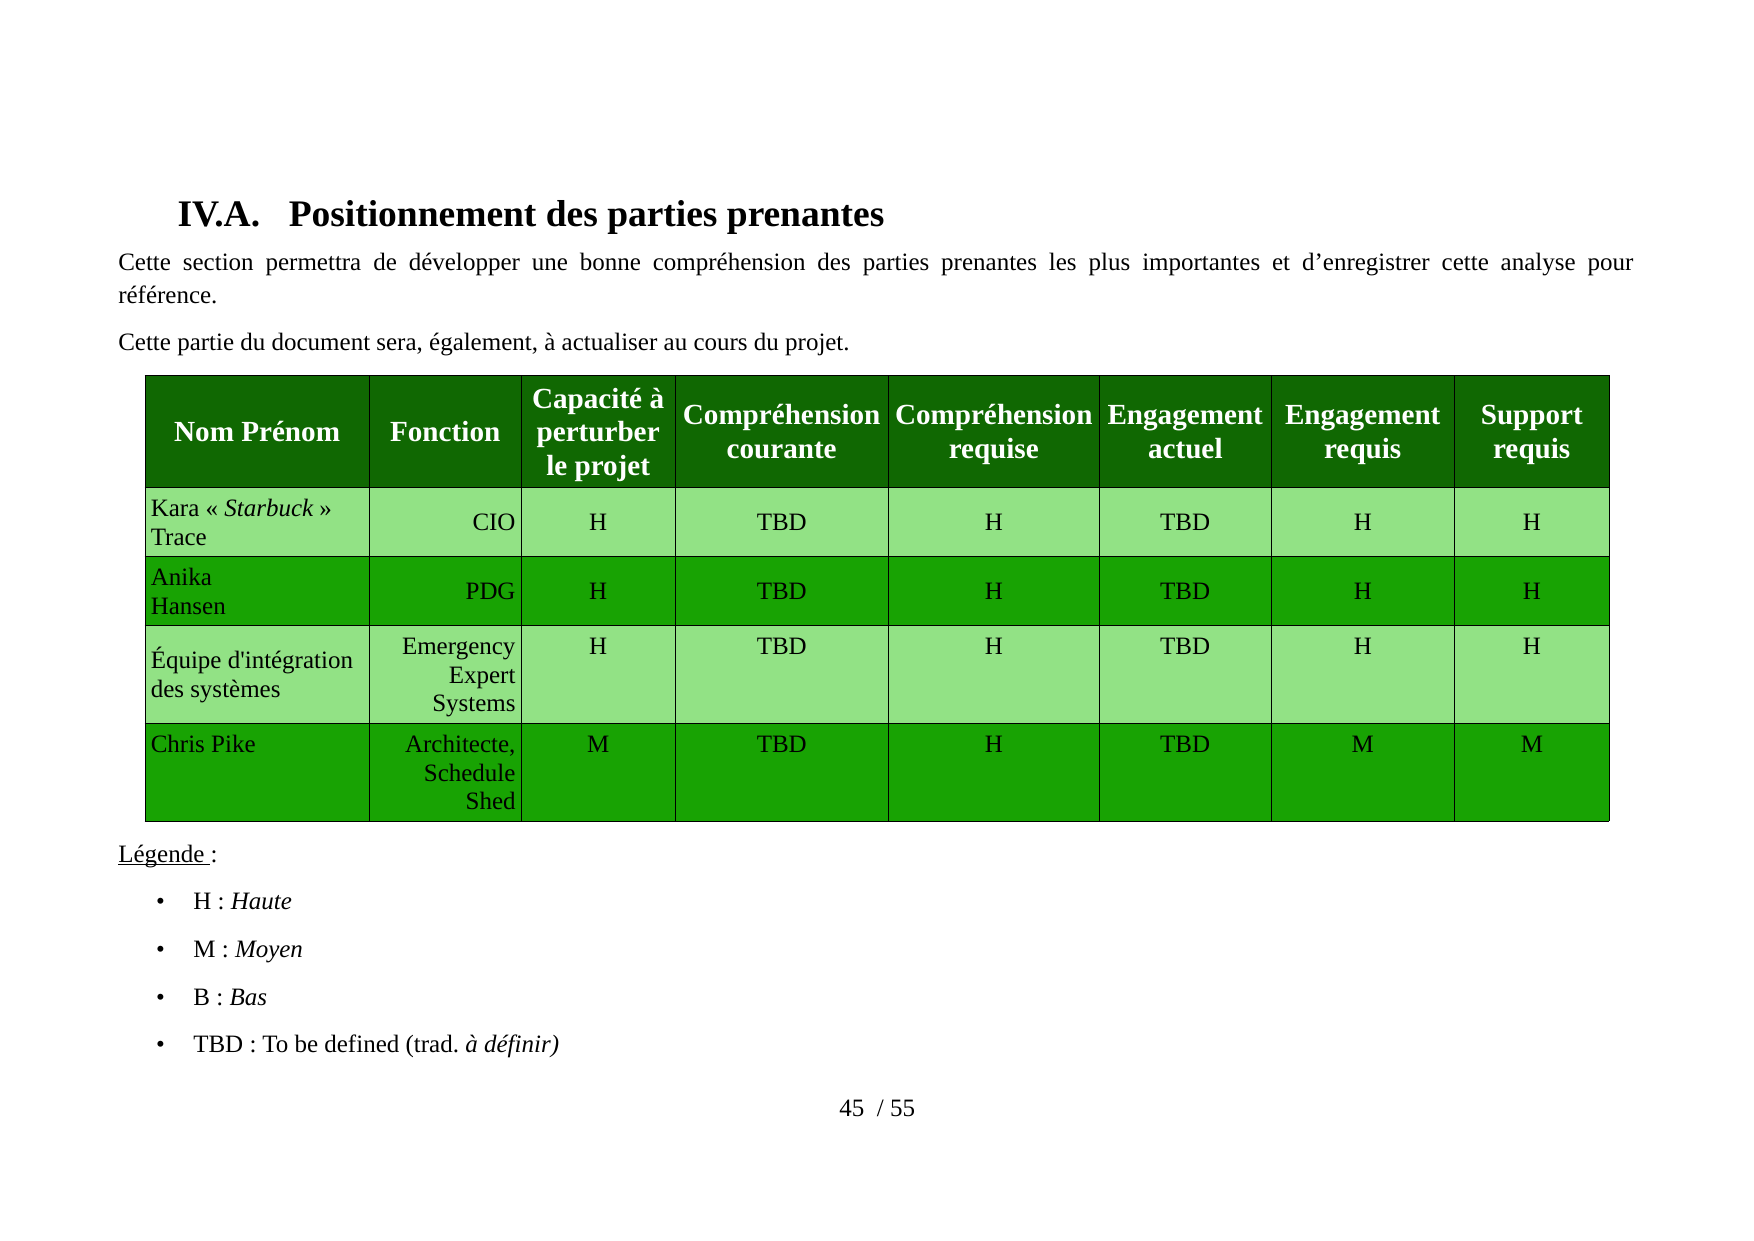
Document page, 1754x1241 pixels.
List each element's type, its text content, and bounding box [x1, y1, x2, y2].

table_header Support requis [1455, 376, 1609, 487]
list B : Bas [156, 982, 1636, 1010]
table_cell H [1272, 488, 1454, 556]
table_cell TBD [1100, 488, 1271, 556]
table_header Engagement requis [1272, 376, 1454, 487]
table_cell TBD [676, 724, 888, 821]
table_cell H [889, 557, 1099, 625]
table_cell H [1455, 626, 1609, 723]
text Cette partie du document sera, également, à actualiser au cours du projet. [118, 327, 1636, 356]
text Légende : [118, 839, 1636, 867]
table_cell PDG [370, 557, 521, 625]
table_cell CIO [370, 488, 521, 556]
table_cell Emergency Expert Systems [370, 626, 521, 723]
table_cell Anika Hansen [146, 557, 369, 625]
table_cell TBD [676, 557, 888, 625]
table_cell H [889, 724, 1099, 821]
table_header Nom Prénom [146, 376, 369, 487]
table_cell H [1272, 557, 1454, 625]
table_cell H [522, 626, 675, 723]
table_cell Équipe d'intégration des systèmes [146, 626, 369, 723]
list M : Moyen [156, 934, 1636, 963]
table_header Compréhension courante [676, 376, 888, 487]
table_cell M [522, 724, 675, 821]
table_cell Chris Pike [146, 724, 369, 821]
table_header Capacité à perturber le projet [522, 376, 675, 487]
table_cell H [522, 557, 675, 625]
table_header Engagement actuel [1100, 376, 1271, 487]
subtitle Positionnement des parties prenantes [118, 191, 1636, 234]
table_cell M [1272, 724, 1454, 821]
table_cell H [1455, 488, 1609, 556]
text Cette section permettra de développer une bonne compréhension des parties prenantes les plus importantes et d’enregistrer cette analyse pour référence. [118, 247, 1636, 308]
list H : Haute [156, 886, 1636, 915]
table_header Compréhension requise [889, 376, 1099, 487]
table_cell H [1455, 557, 1609, 625]
table_cell Kara « Starbuck » Trace [146, 488, 369, 556]
table_cell TBD [1100, 626, 1271, 723]
table_cell TBD [1100, 724, 1271, 821]
table_cell M [1455, 724, 1609, 821]
table_cell H [522, 488, 675, 556]
table_cell H [889, 488, 1099, 556]
table_cell TBD [1100, 557, 1271, 625]
table_header Fonction [370, 376, 521, 487]
table_cell H [889, 626, 1099, 723]
list TBD : To be defined (trad. à définir) [156, 1029, 1636, 1058]
table_cell TBD [676, 626, 888, 723]
table_cell H [1272, 626, 1454, 723]
table_cell TBD [676, 488, 888, 556]
table_cell Architecte, Schedule Shed [370, 724, 521, 821]
